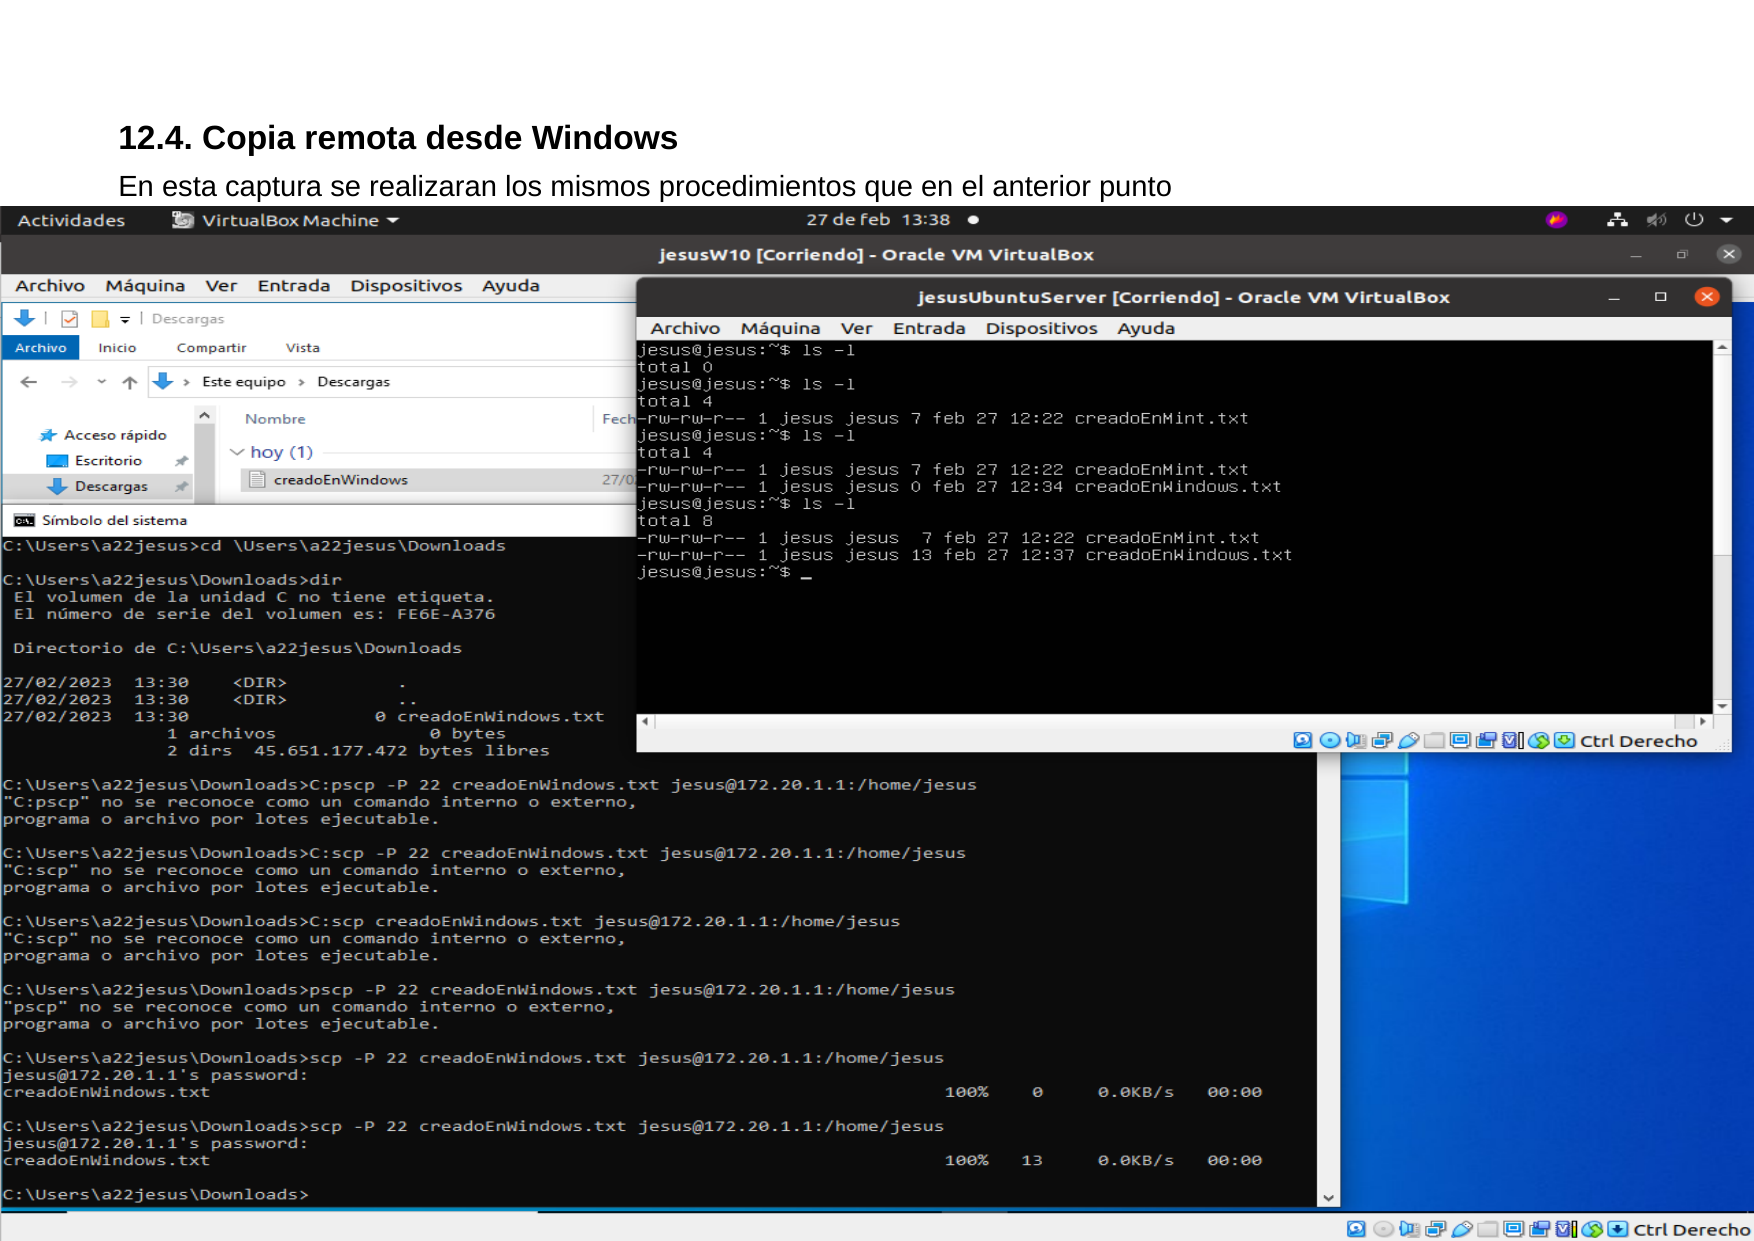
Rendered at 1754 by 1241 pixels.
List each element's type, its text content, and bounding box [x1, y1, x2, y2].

subtitle 12.4. Copia remota desde Windows [118, 118, 1636, 157]
picture [0, 206, 1754, 1241]
text En esta captura se realizaran los mismos procedimientos que en el anterior punto [118, 169, 1636, 203]
